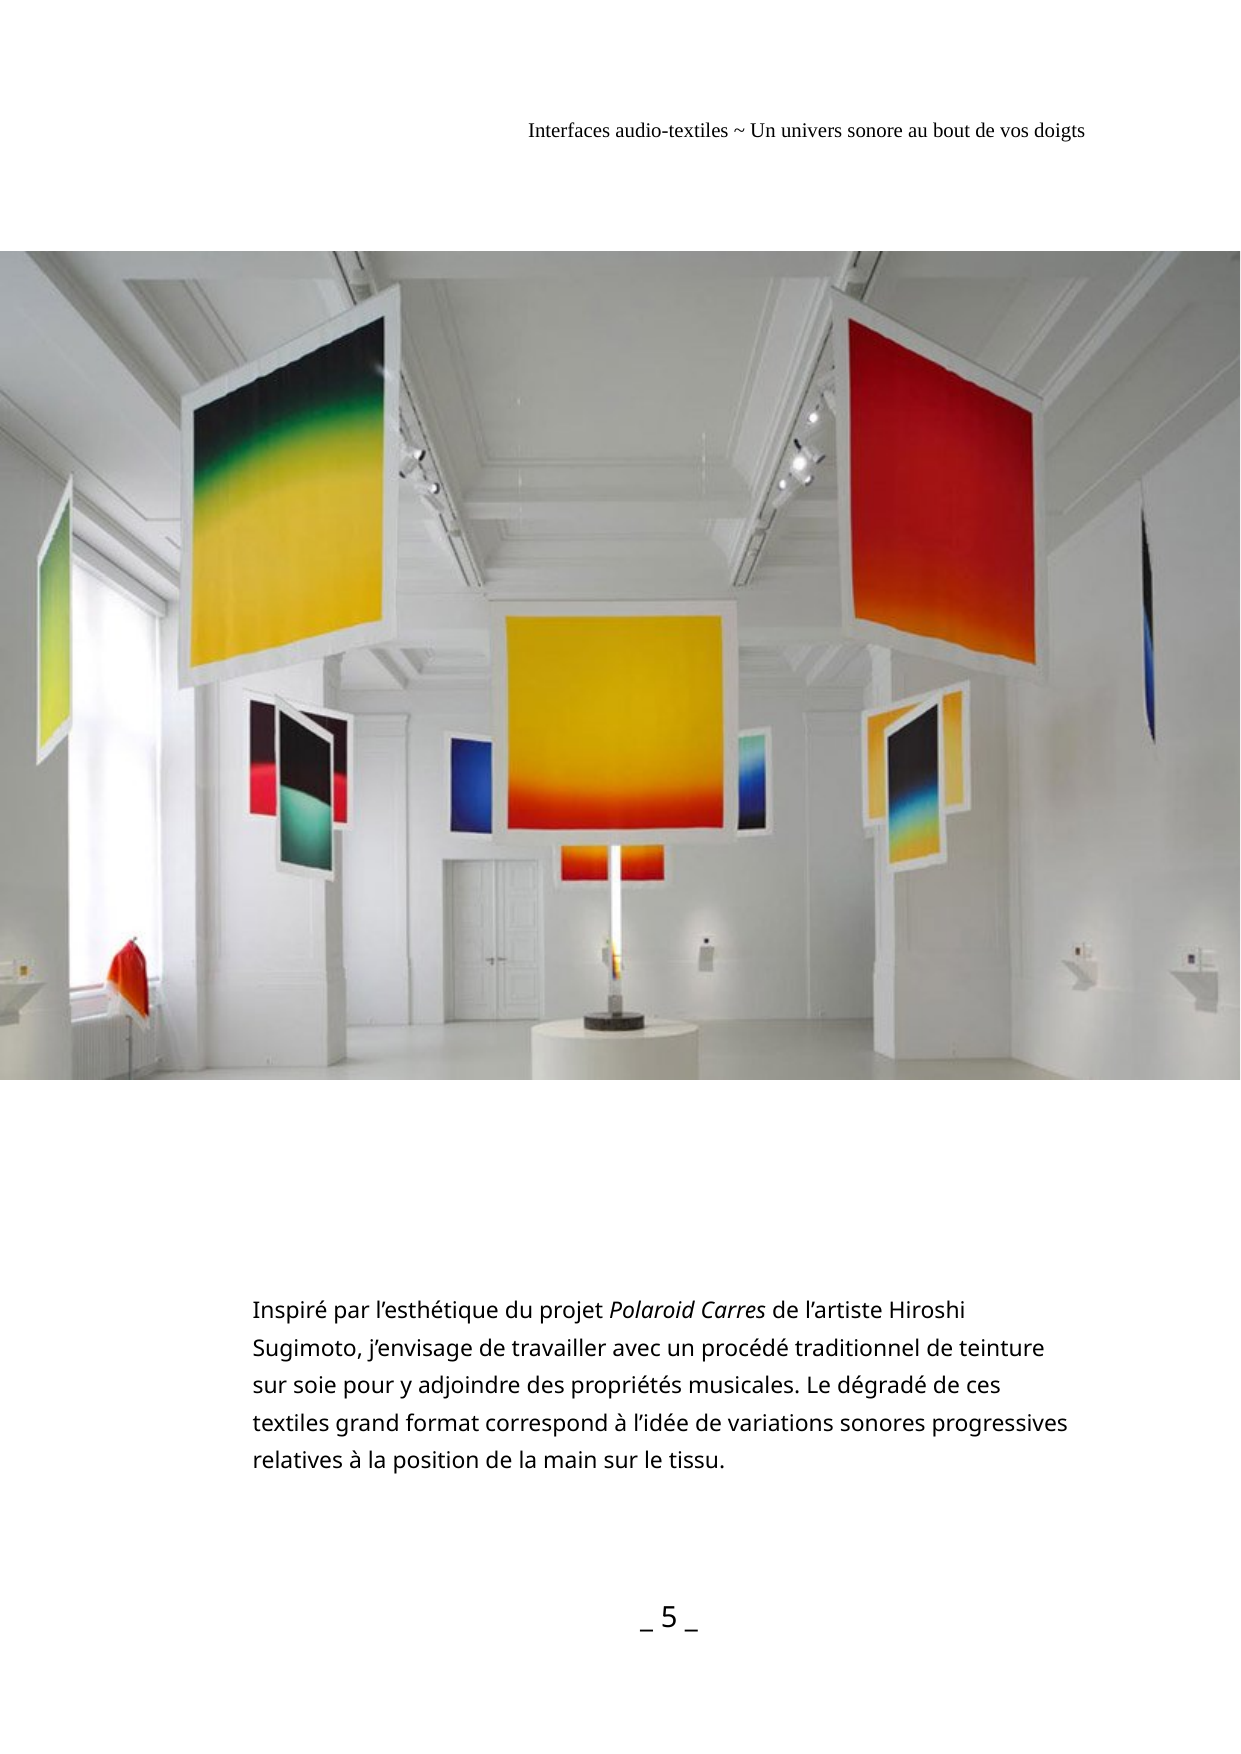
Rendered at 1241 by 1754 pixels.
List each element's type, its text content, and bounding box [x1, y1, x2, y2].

text Inspiré par l’esthétique du projet Polaroid Carres de l’artiste Hiroshi Sugimoto, j’envisage de travailler avec un procédé traditionnel de teinture sur soie pour y adjoindre des propriétés musicales. Le dégradé de ces textiles grand format correspond à l’idée de variations sonores progressives relatives à la position de la main sur le tissu. [252, 1294, 1073, 1475]
picture [0, 251, 1241, 1080]
